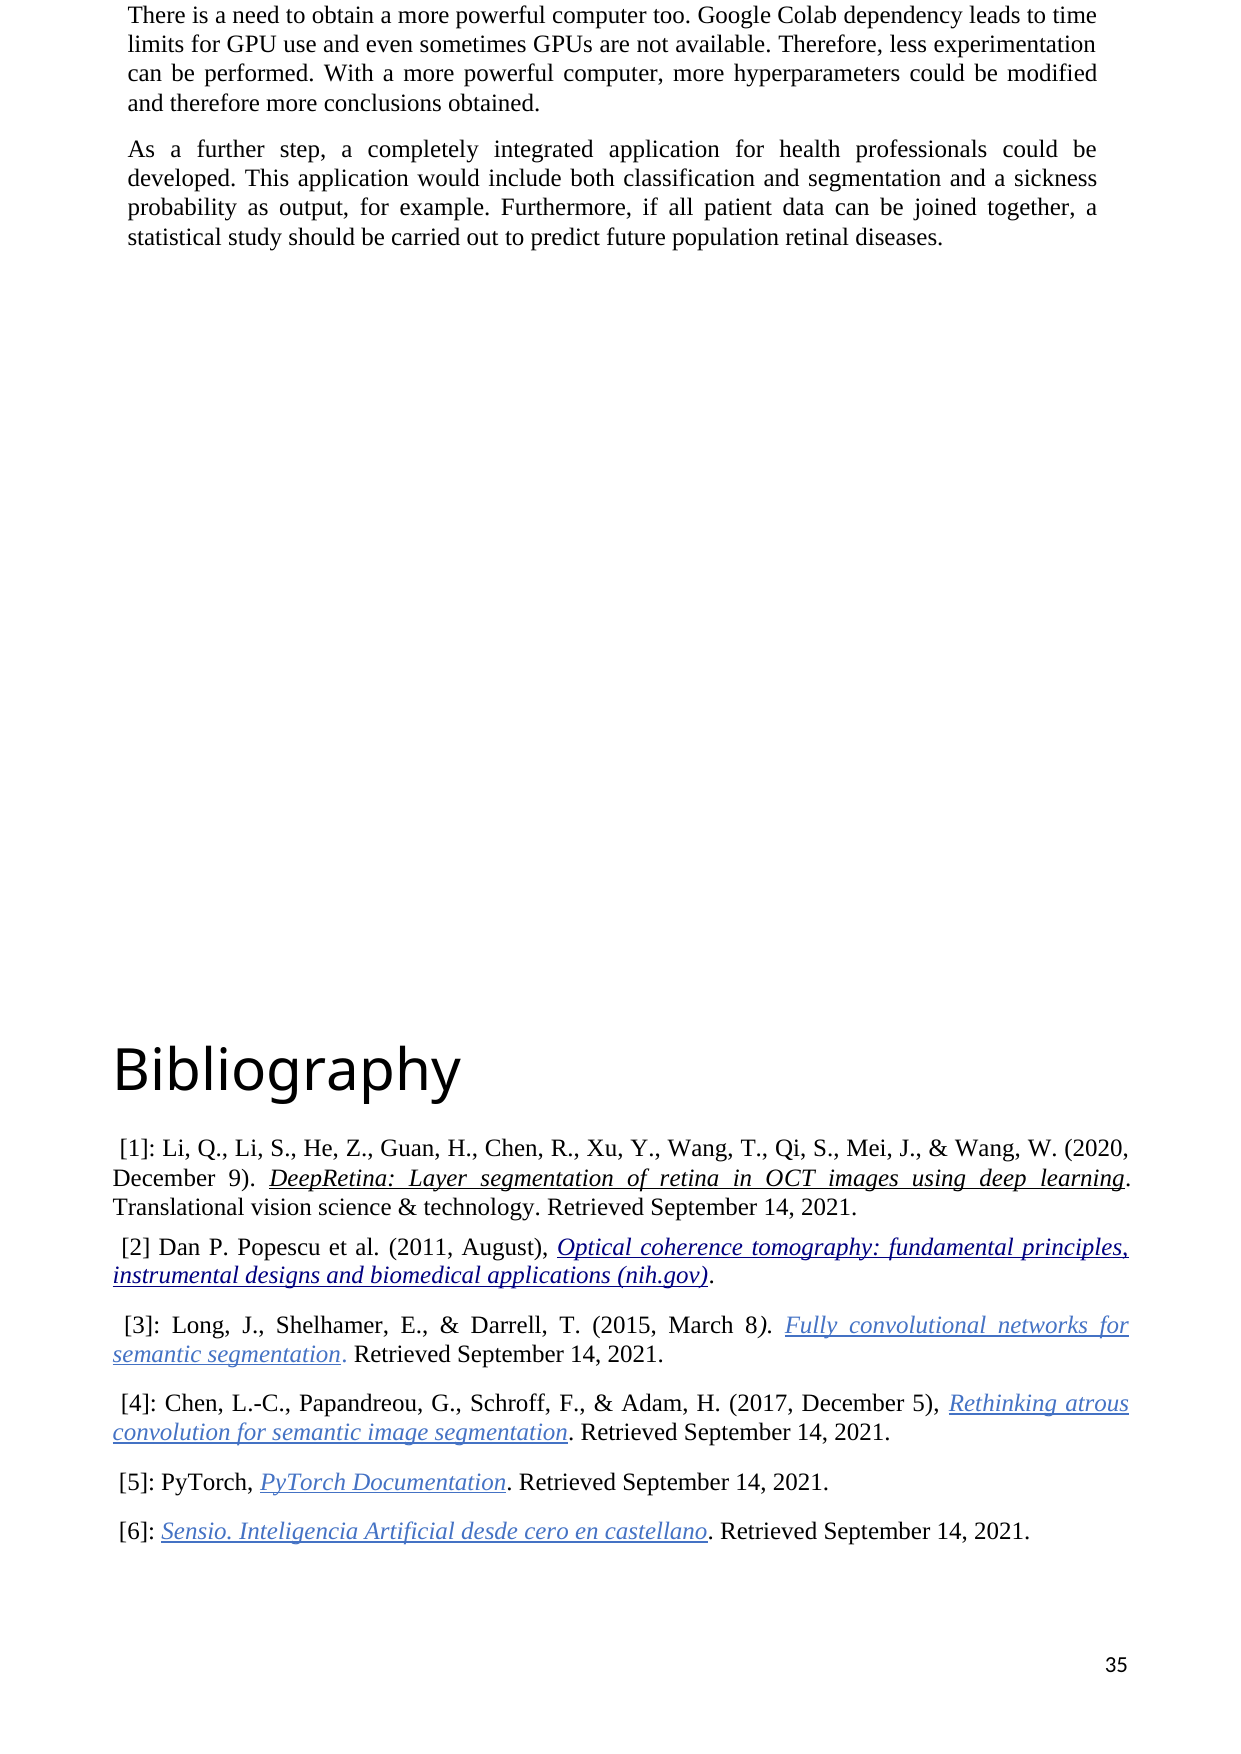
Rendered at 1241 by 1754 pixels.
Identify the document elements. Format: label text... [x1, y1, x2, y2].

text [4]: Chen, L.-C., Papandreou, G., Schroff, F., & Adam, H. (2017, December 5), Rethinking atrous convolution for semantic image segmentation. Retrieved September 14, 2021. [112, 1388, 1131, 1446]
subtitle [1]: Li, Q., Li, S., He, Z., Guan, H., Chen, R., Xu, Y., Wang, T., Qi, S., Mei, J., & Wang, W. (2020, December 9). DeepRetina: Layer segmentation of retina in OCT images using deep learning. Translational vision science & technology. Retrieved September 14, 2021. [112, 1133, 1131, 1221]
text There is a need to obtain a more powerful computer too. Google Colab dependency leads to time limits for GPU use and even sometimes GPUs are not available. Therefore, less experimentation can be performed. With a more powerful computer, more hyperparameters could be modified and therefore more conclusions obtained. [127, 0, 1098, 117]
text [3]: Long, J., Shelhamer, E., & Darrell, T. (2015, March 8). Fully convolutional networks for semantic segmentation. Retrieved September 14, 2021. [112, 1310, 1131, 1368]
text [6]: Sensio. Inteligencia Artificial desde cero en castellano. Retrieved September 14, 2021. [112, 1516, 1131, 1545]
text [5]: PyTorch, PyTorch Documentation. Retrieved September 14, 2021. [112, 1467, 1131, 1496]
text As a further step, a completely integrated application for health professionals could be developed. This application would include both classification and segmentation and a sickness probability as output, for example. Furthermore, if all patient data can be joined together, a statistical study should be carried out to predict future population retinal diseases. [127, 134, 1098, 250]
subtitle Bibliography [112, 1027, 1098, 1107]
text [2] Dan P. Popescu et al. (2011, August), Optical coherence tomography: fundamental principles, instrumental designs and biomedical applications (nih.gov). [112, 1232, 1131, 1289]
